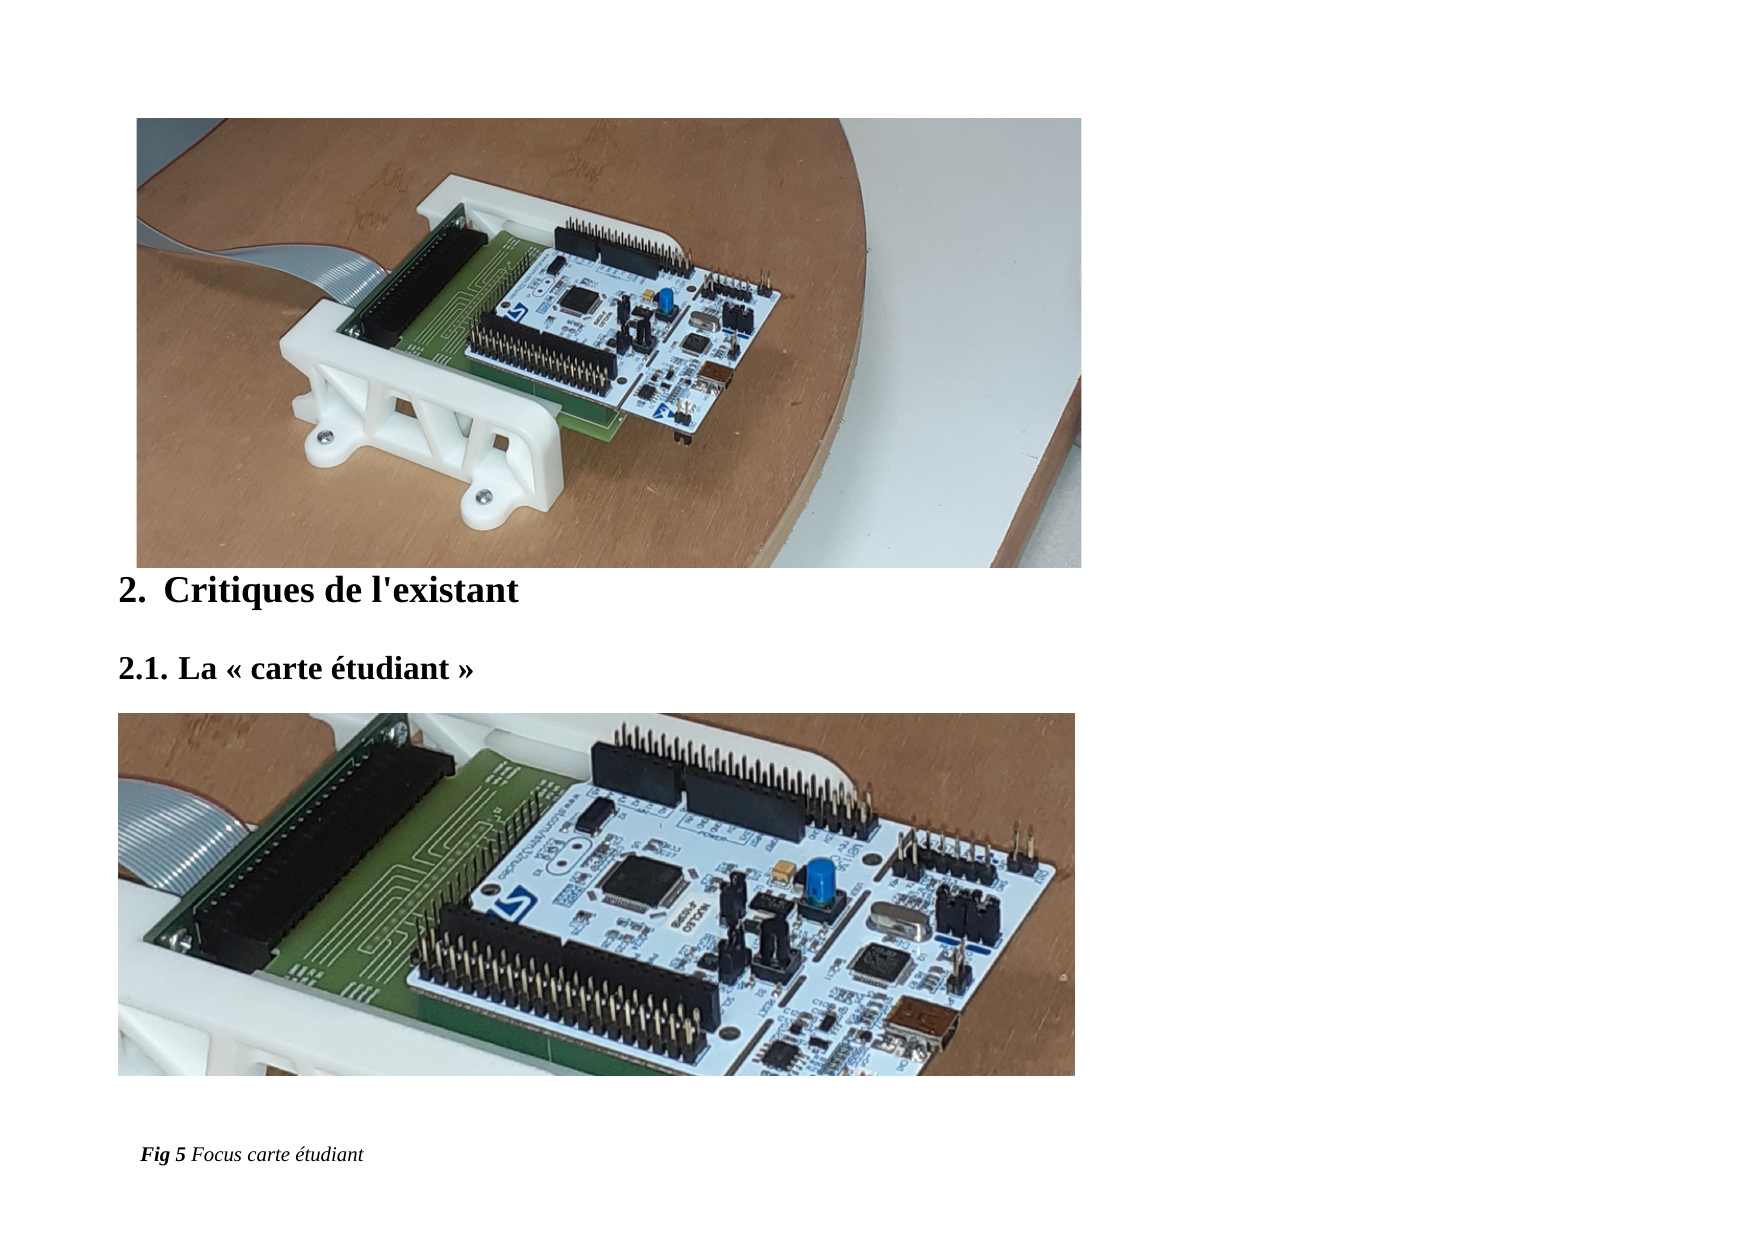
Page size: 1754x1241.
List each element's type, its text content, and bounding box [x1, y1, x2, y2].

subtitle La « carte étudiant » [118, 648, 1636, 687]
subtitle Critiques de l'existant [118, 118, 1636, 611]
